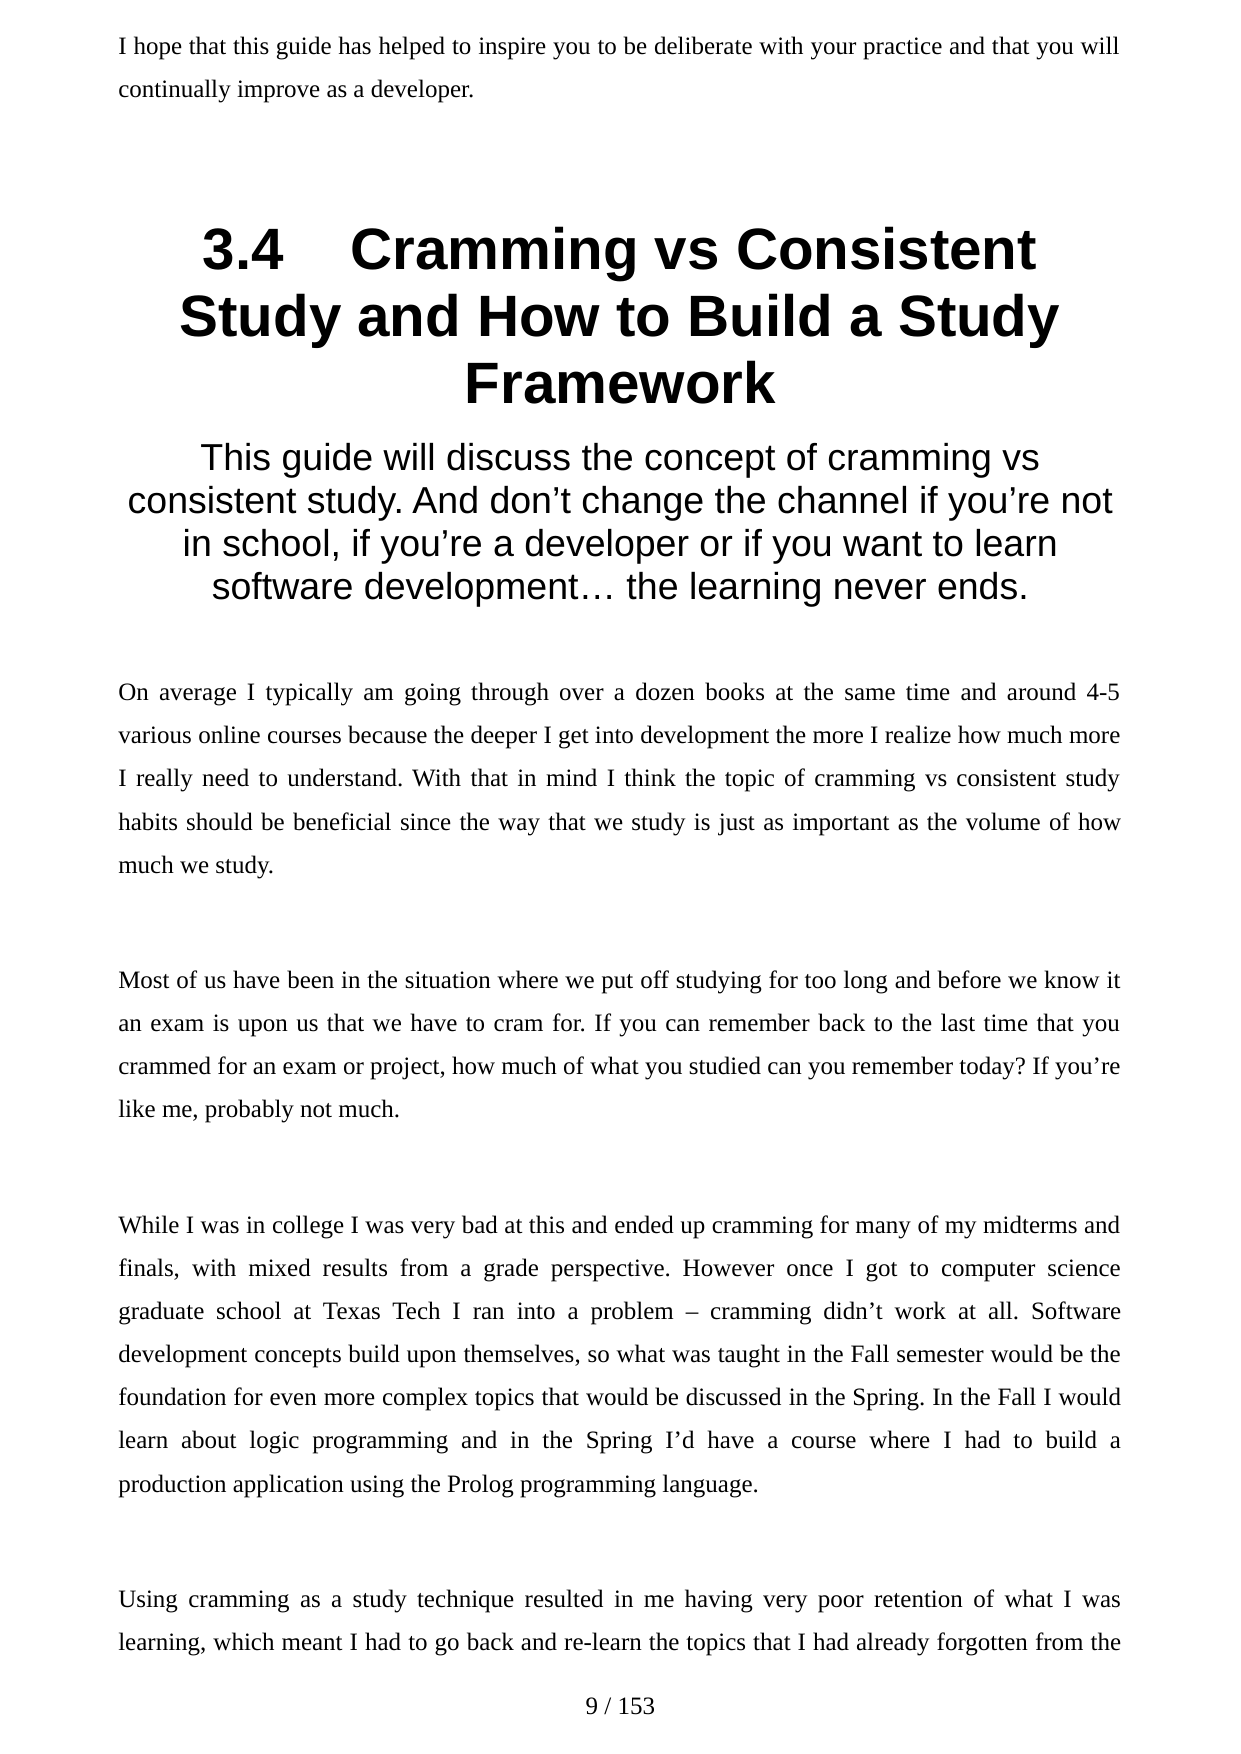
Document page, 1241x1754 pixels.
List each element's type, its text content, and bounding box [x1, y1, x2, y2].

subtitle This guide will discuss the concept of cramming vs consistent study. And don’t change the channel if you’re not in school, if you’re a developer or if you want to learn software development… the learning never ends. [118, 435, 1122, 607]
title 3.4 Cramming vs Consistent Study and How to Build a Study Framework [118, 215, 1122, 416]
text Using cramming as a study technique resulted in me having very poor retention of what I was learning, which meant I had to go back and re-learn the topics that I had already forgotten from the [118, 1584, 1122, 1656]
text While I was in college I was very bad at this and ended up cramming for many of my midterms and finals, with mixed results from a grade perspective. However once I got to computer science graduate school at Texas Tech I ran into a problem – cramming didn’t work at all. Software development concepts build upon themselves, so what was taught in the Fall semester would be the foundation for even more complex topics that would be discussed in the Spring. In the Fall I would learn about logic programming and in the Spring I’d have a course where I had to build a production application using the Prolog programming language. [118, 1210, 1122, 1497]
text Most of us have been in the situation where we put off studying for too long and before we know it an exam is upon us that we have to cram for. If you can remember back to the last time that you crammed for an exam or project, how much of what you studied can you remember today? If you’re like me, probably not much. [118, 965, 1122, 1123]
text I hope that this guide has helped to inspire you to be deliberate with your practice and that you will continually improve as a developer. [118, 31, 1122, 103]
text On average I typically am going through over a dozen books at the same time and around 4-5 various online courses because the deeper I get into development the more I realize how much more I really need to understand. With that in mind I think the topic of cramming vs consistent study habits should be beneficial since the way that we study is just as important as the volume of how much we study. [118, 677, 1122, 878]
